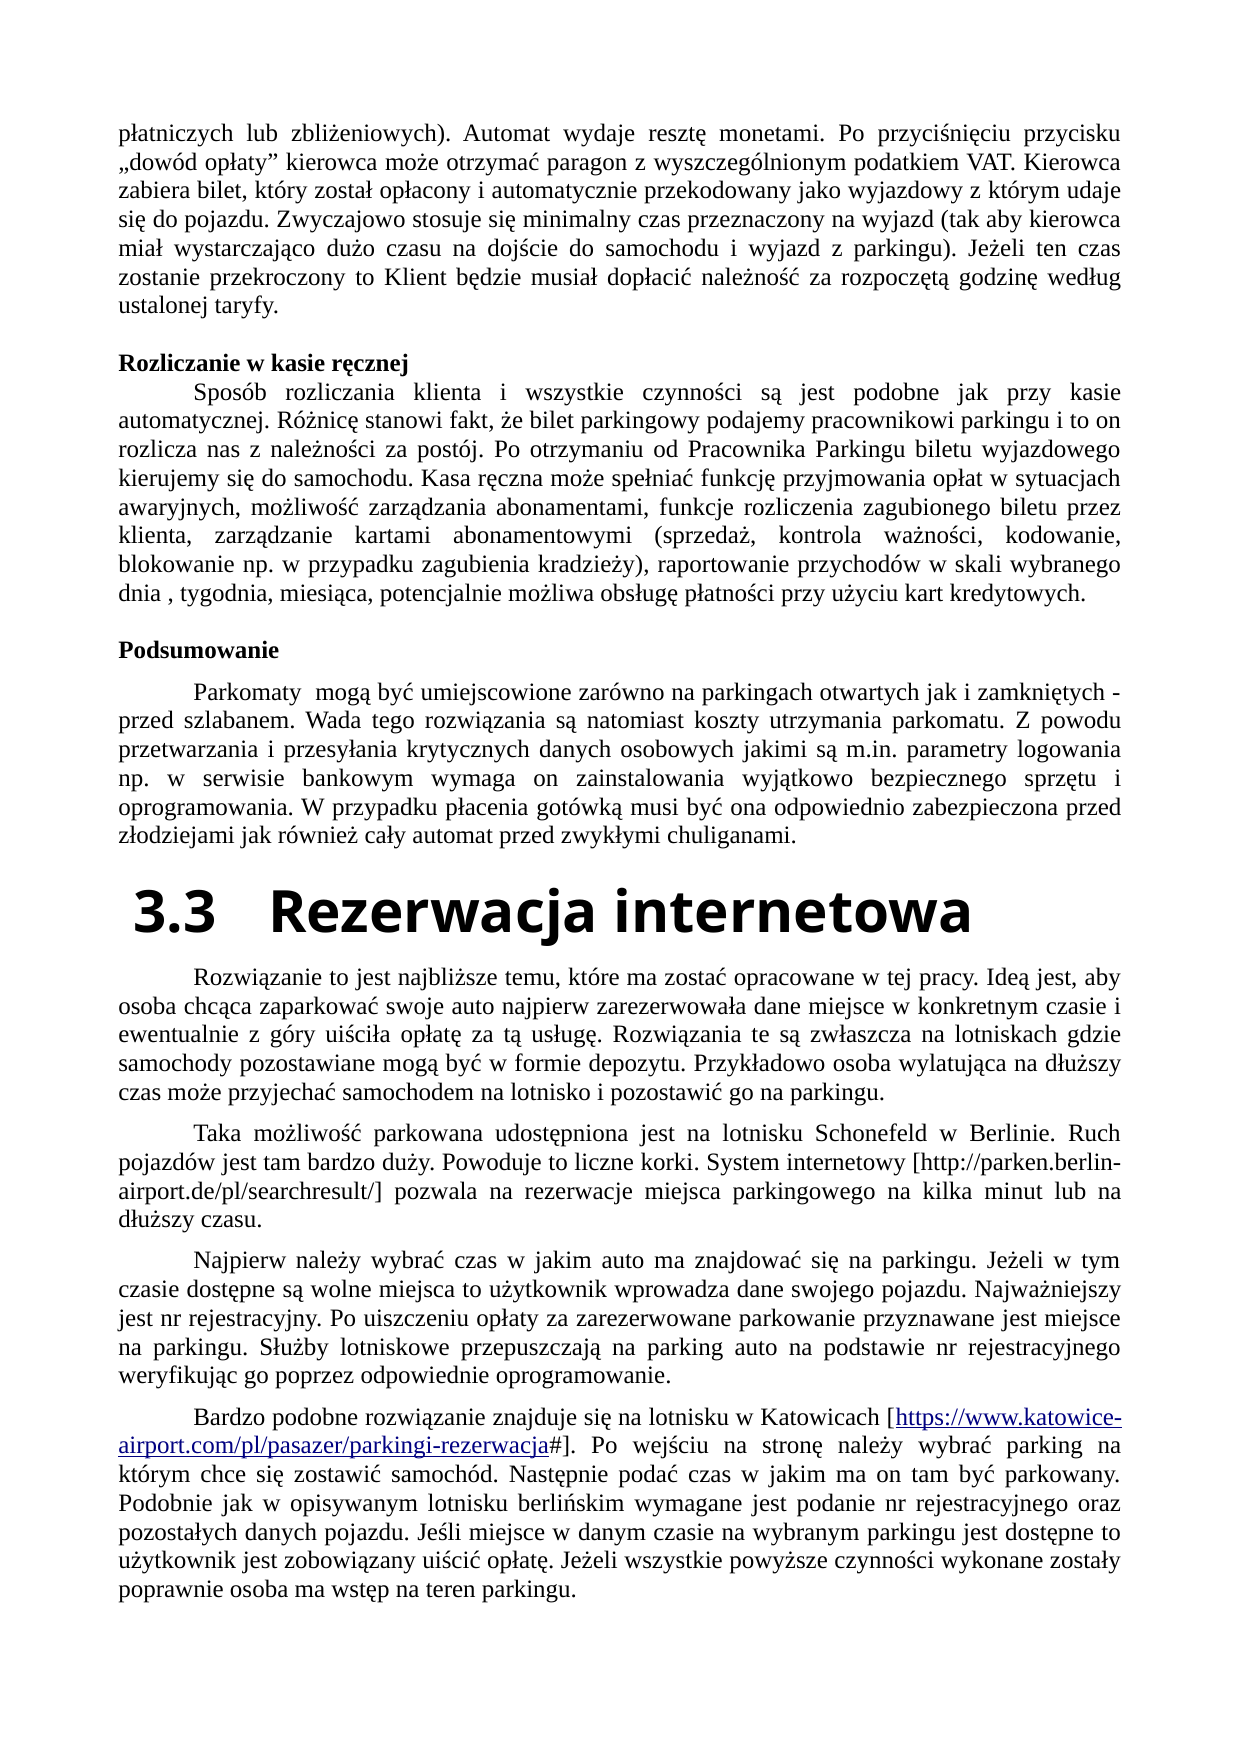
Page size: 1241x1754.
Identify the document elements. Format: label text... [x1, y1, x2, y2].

text Sposób rozliczania klienta i wszystkie czynności są jest podobne jak przy kasie automatycznej. Różnicę stanowi fakt, że bilet parkingowy podajemy pracownikowi parkingu i to on rozlicza nas z należności za postój. Po otrzymaniu od Pracownika Parkingu biletu wyjazdowego kierujemy się do samochodu. Kasa ręczna może spełniać funkcję przyjmowania opłat w sytuacjach awaryjnych, możliwość zarządzania abonamentami, funkcje rozliczenia zagubionego biletu przez klienta, zarządzanie kartami abonamentowymi (sprzedaż, kontrola ważności, kodowanie, blokowanie np. w przypadku zagubienia kradzieży), raportowanie przychodów w skali wybranego dnia , tygodnia, miesiąca, potencjalnie możliwa obsługę płatności przy użyciu kart kredytowych. [118, 377, 1122, 607]
text Taka możliwość parkowana udostępniona jest na lotnisku Schonefeld w Berlinie. Ruch pojazdów jest tam bardzo duży. Powoduje to liczne korki. System internetowy [http://parken.berlin-airport.de/pl/searchresult/] pozwala na rezerwacje miejsca parkingowego na kilka minut lub na dłuższy czasu. [118, 1118, 1122, 1233]
text Rozwiązanie to jest najbliższe temu, które ma zostać opracowane w tej pracy. Ideą jest, aby osoba chcąca zaparkować swoje auto najpierw zarezerwowała dane miejsce w konkretnym czasie i ewentualnie z góry uiściła opłatę za tą usługę. Rozwiązania te są zwłaszcza na lotniskach gdzie samochody pozostawiane mogą być w formie depozytu. Przykładowo osoba wylatująca na dłuższy czas może przyjechać samochodem na lotnisko i pozostawić go na parkingu. [118, 962, 1122, 1106]
text Rozliczanie w kasie ręcznej [118, 348, 1122, 377]
text Parkomaty mogą być umiejscowione zarówno na parkingach otwartych jak i zamkniętych - przed szlabanem. Wada tego rozwiązania są natomiast koszty utrzymania parkomatu. Z powodu przetwarzania i przesyłania krytycznych danych osobowych jakimi są m.in. parametry logowania np. w serwisie bankowym wymaga on zainstalowania wyjątkowo bezpiecznego sprzętu i oprogramowania. W przypadku płacenia gotówką musi być ona odpowiednio zabezpieczona przed złodziejami jak również cały automat przed zwykłymi chuliganami. [118, 677, 1122, 849]
text Bardzo podobne rozwiązanie znajduje się na lotnisku w Katowicach [https://www.katowice-airport.com/pl/pasazer/parkingi-rezerwacja#]. Po wejściu na stronę należy wybrać parking na którym chce się zostawić samochód. Następnie podać czas w jakim ma on tam być parkowany. Podobnie jak w opisywanym lotnisku berlińskim wymagane jest podanie nr rejestracyjnego oraz pozostałych danych pojazdu. Jeśli miejsce w danym czasie na wybranym parkingu jest dostępne to użytkownik jest zobowiązany uiścić opłatę. Jeżeli wszystkie powyższe czynności wykonane zostały poprawnie osoba ma wstęp na teren parkingu. [118, 1402, 1122, 1603]
text płatniczych lub zbliżeniowych). Automat wydaje resztę monetami. Po przyciśnięciu przycisku „dowód opłaty” kierowca może otrzymać paragon z wyszczególnionym podatkiem VAT. Kierowca zabiera bilet, który został opłacony i automatycznie przekodowany jako wyjazdowy z którym udaje się do pojazdu. Zwyczajowo stosuje się minimalny czas przeznaczony na wyjazd (tak aby kierowca miał wystarczająco dużo czasu na dojście do samochodu i wyjazd z parkingu). Jeżeli ten czas zostanie przekroczony to Klient będzie musiał dopłacić należność za rozpoczętą godzinę według ustalonej taryfy. [118, 118, 1122, 319]
subtitle Rezerwacja internetowa [118, 870, 1122, 949]
text Najpierw należy wybrać czas w jakim auto ma znajdować się na parkingu. Jeżeli w tym czasie dostępne są wolne miejsca to użytkownik wprowadza dane swojego pojazdu. Najważniejszy jest nr rejestracyjny. Po uiszczeniu opłaty za zarezerwowane parkowanie przyznawane jest miejsce na parkingu. Służby lotniskowe przepuszczają na parking auto na podstawie nr rejestracyjnego weryfikując go poprzez odpowiednie oprogramowanie. [118, 1246, 1122, 1389]
text Podsumowanie [118, 636, 1122, 664]
